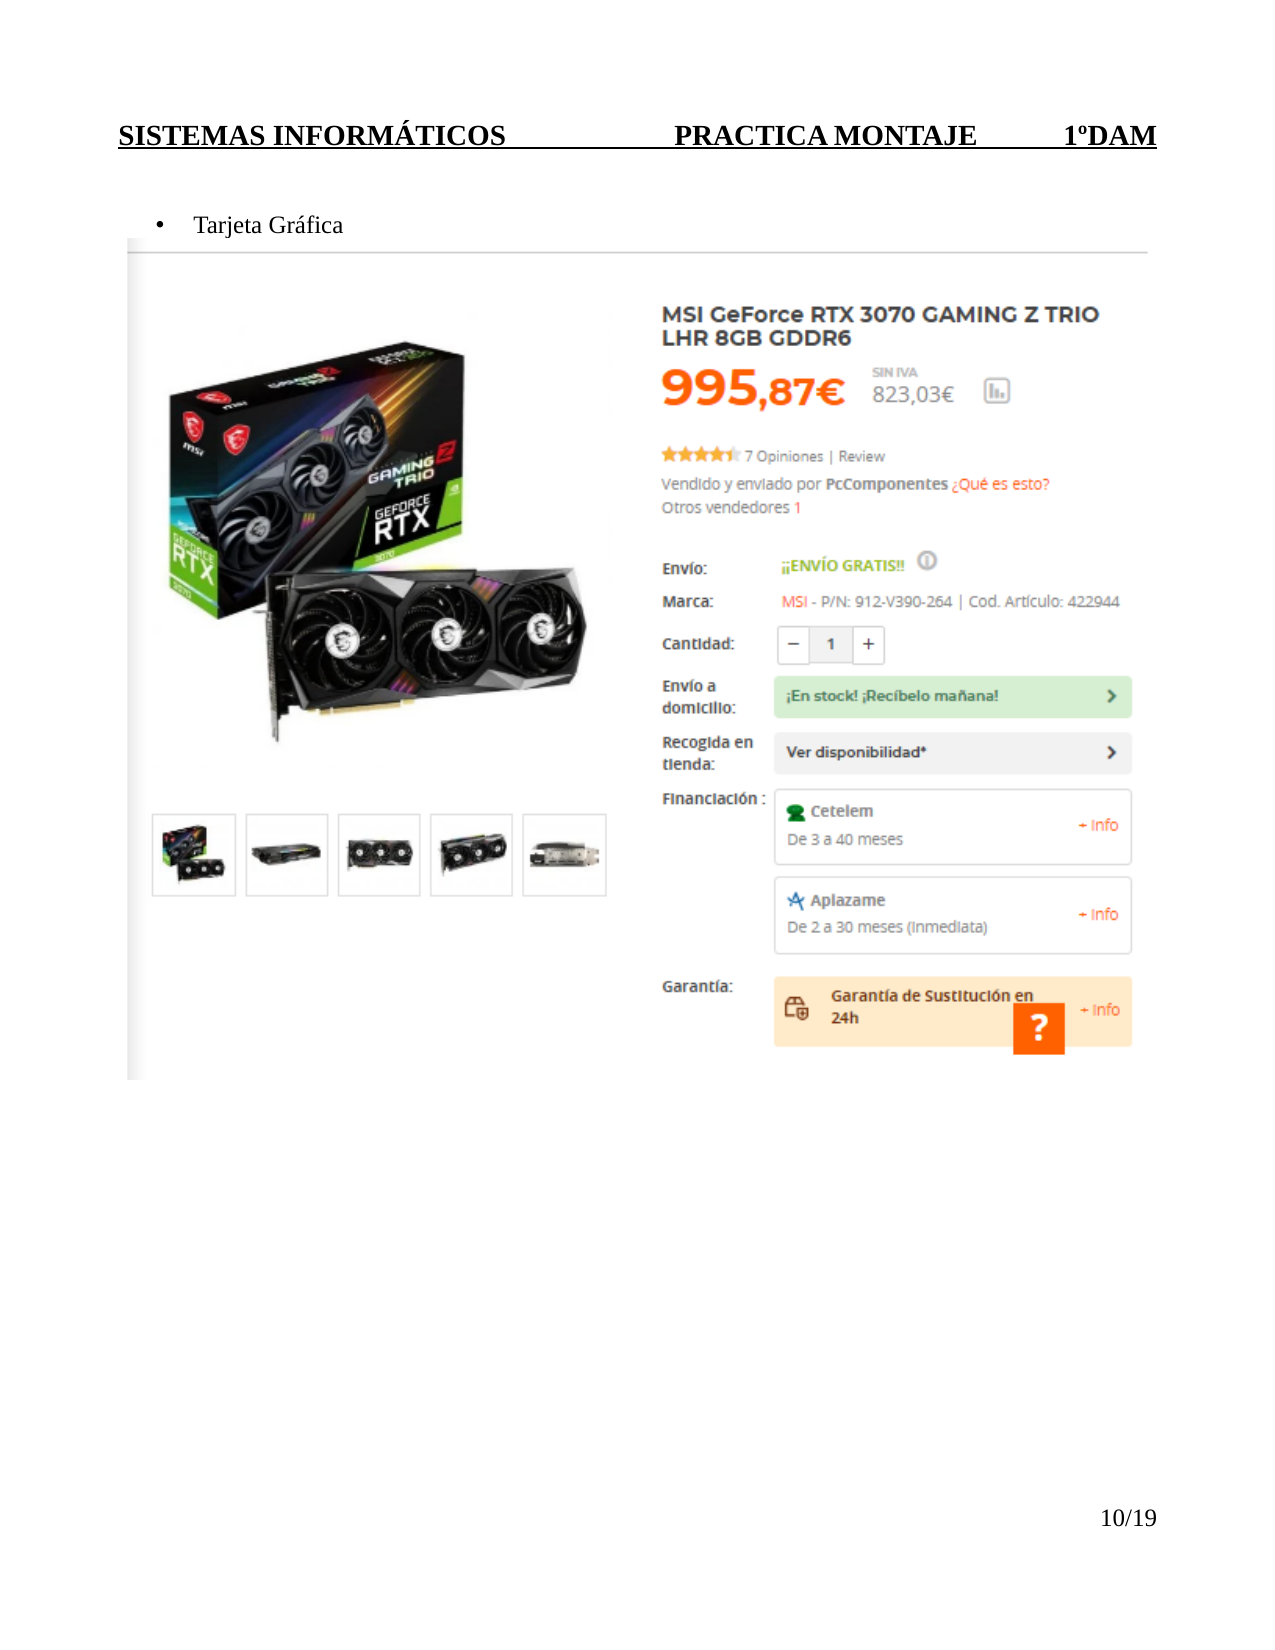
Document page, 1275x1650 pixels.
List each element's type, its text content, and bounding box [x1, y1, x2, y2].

picture [127, 238, 1148, 1080]
list Tarjeta Gráfica [156, 210, 1157, 239]
